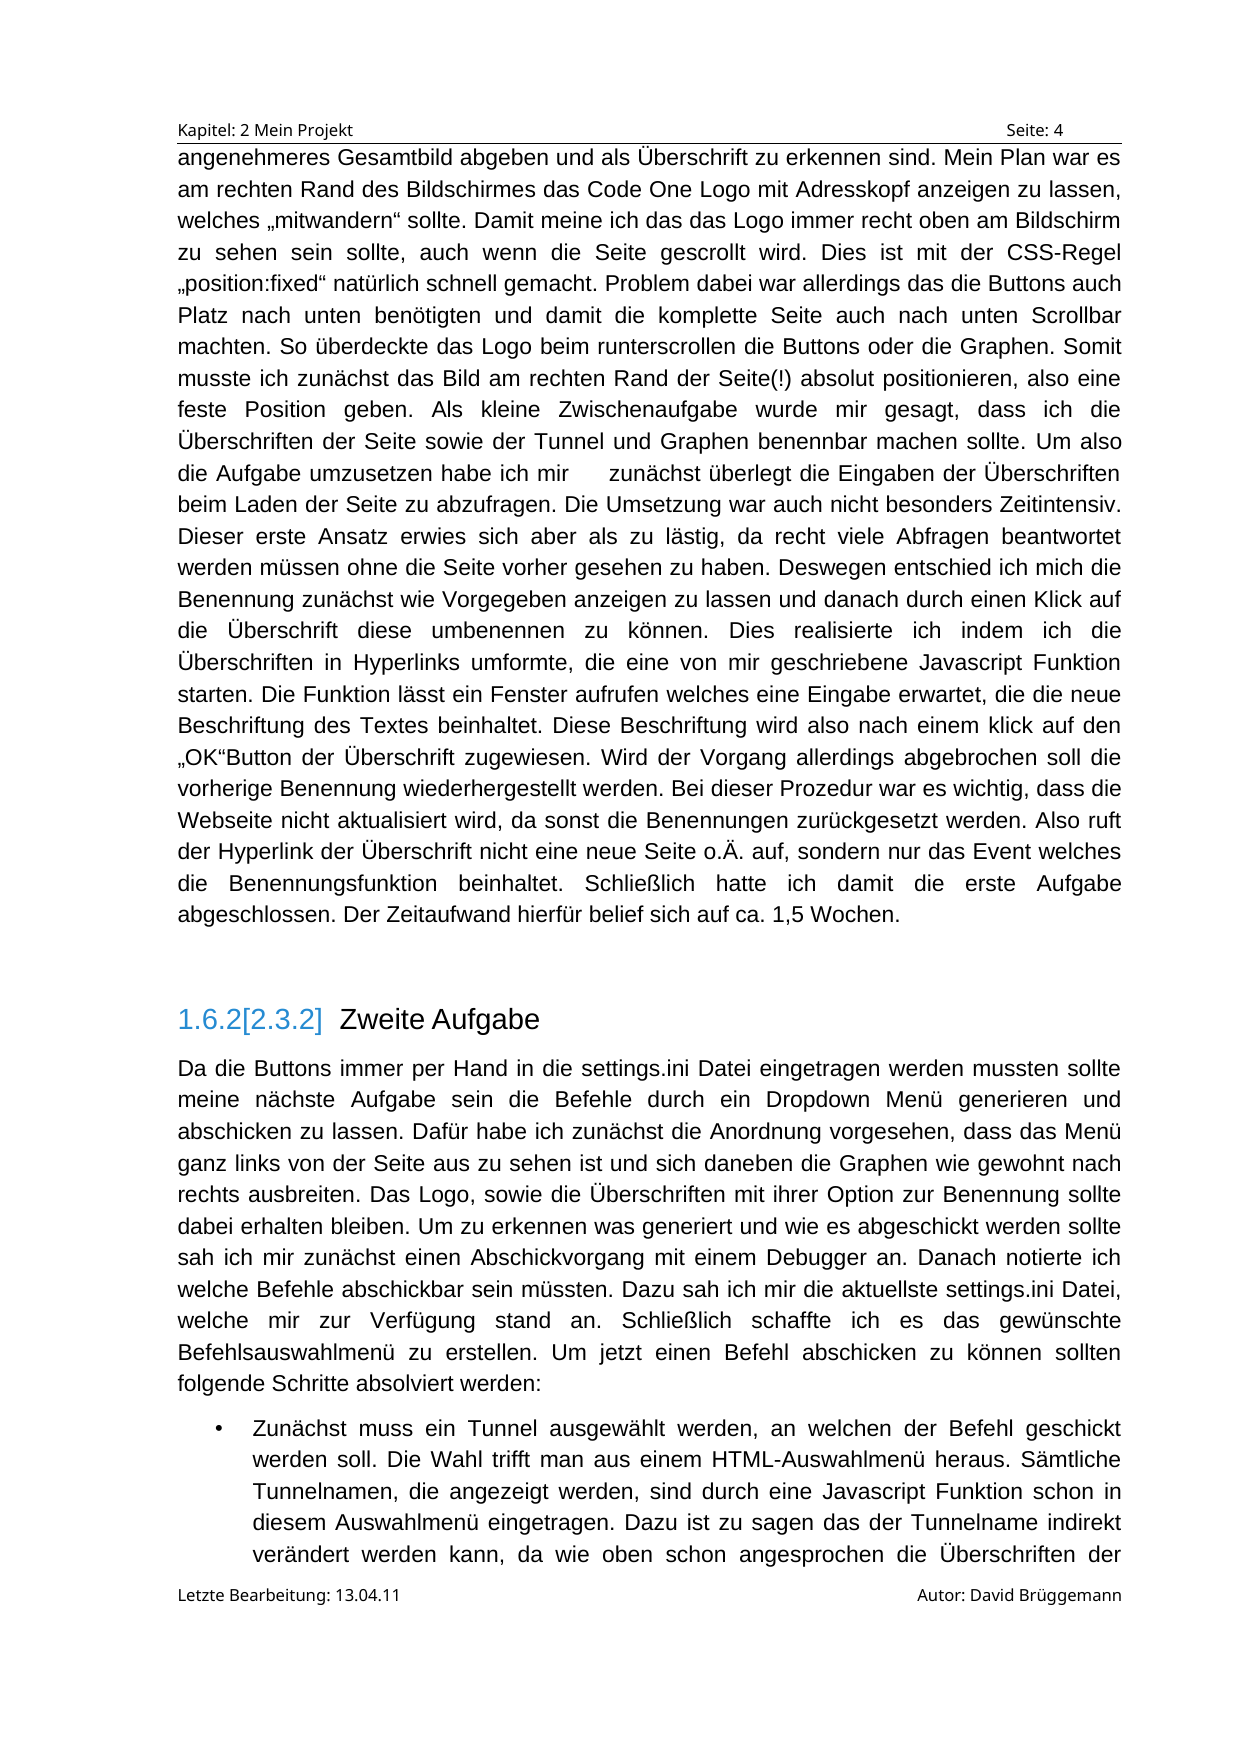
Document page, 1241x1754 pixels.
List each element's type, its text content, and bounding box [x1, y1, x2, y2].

list Zunächst muss ein Tunnel ausgewählt werden, an welchen der Befehl geschickt werden soll. Die Wahl trifft man aus einem HTML-Auswahlmenü heraus. Sämtliche Tunnelnamen, die angezeigt werden, sind durch eine Javascript Funktion schon in diesem Auswahlmenü eingetragen. Dazu ist zu sagen das der Tunnelname indirekt verändert werden kann, da wie oben schon angesprochen die Überschriften der [215, 1414, 1122, 1567]
subtitle Zweite Aufgabe [177, 1002, 1122, 1036]
text angenehmeres Gesamtbild abgeben und als Überschrift zu erkennen sind. Mein Plan war es am rechten Rand des Bildschirmes das Code One Logo mit Adresskopf anzeigen zu lassen, welches „mitwandern“ sollte. Damit meine ich das das Logo immer recht oben am Bildschirm zu sehen sein sollte, auch wenn die Seite gescrollt wird. Dies ist mit der CSS-Regel „position:fixed“ natürlich schnell gemacht. Problem dabei war allerdings das die Buttons auch Platz nach unten benötigten und damit die komplette Seite auch nach unten Scrollbar machten. So überdeckte das Logo beim runterscrollen die Buttons oder die Graphen. Somit musste ich zunächst das Bild am rechten Rand der Seite(!) absolut positionieren, also eine feste Position geben. Als kleine Zwischenaufgabe wurde mir gesagt, dass ich die Überschriften der Seite sowie der Tunnel und Graphen benennbar machen sollte. Um also die Aufgabe umzusetzen habe ich mir zunächst überlegt die Eingaben der Überschriften beim Laden der Seite zu abzufragen. Die Umsetzung war auch nicht besonders Zeitintensiv. Dieser erste Ansatz erwies sich aber als zu lästig, da recht viele Abfragen beantwortet werden müssen ohne die Seite vorher gesehen zu haben. Deswegen entschied ich mich die Benennung zunächst wie Vorgegeben anzeigen zu lassen und danach durch einen Klick auf die Überschrift diese umbenennen zu können. Dies realisierte ich indem ich die Überschriften in Hyperlinks umformte, die eine von mir geschriebene Javascript Funktion starten. Die Funktion lässt ein Fenster aufrufen welches eine Eingabe erwartet, die die neue Beschriftung des Textes beinhaltet. Diese Beschriftung wird also nach einem klick auf den „OK“Button der Überschrift zugewiesen. Wird der Vorgang allerdings abgebrochen soll die vorherige Benennung wiederhergestellt werden. Bei dieser Prozedur war es wichtig, dass die Webseite nicht aktualisiert wird, da sonst die Benennungen zurückgesetzt werden. Also ruft der Hyperlink der Überschrift nicht eine neue Seite o.Ä. auf, sondern nur das Event welches die Benennungsfunktion beinhaltet. Schließlich hatte ich damit die erste Aufgabe abgeschlossen. Der Zeitaufwand hierfür belief sich auf ca. 1,5 Wochen. [177, 144, 1122, 928]
text Da die Buttons immer per Hand in die settings.ini Datei eingetragen werden mussten sollte meine nächste Aufgabe sein die Befehle durch ein Dropdown Menü generieren und abschicken zu lassen. Dafür habe ich zunächst die Anordnung vorgesehen, dass das Menü ganz links von der Seite aus zu sehen ist und sich daneben die Graphen wie gewohnt nach rechts ausbreiten. Das Logo, sowie die Überschriften mit ihrer Option zur Benennung sollte dabei erhalten bleiben. Um zu erkennen was generiert und wie es abgeschickt werden sollte sah ich mir zunächst einen Abschickvorgang mit einem Debugger an. Danach notierte ich welche Befehle abschickbar sein müssten. Dazu sah ich mir die aktuellste settings.ini Datei, welche mir zur Verfügung stand an. Schließlich schaffte ich es das gewünschte Befehlsauswahlmenü zu erstellen. Um jetzt einen Befehl abschicken zu können sollten folgende Schritte absolviert werden: [177, 1055, 1122, 1397]
